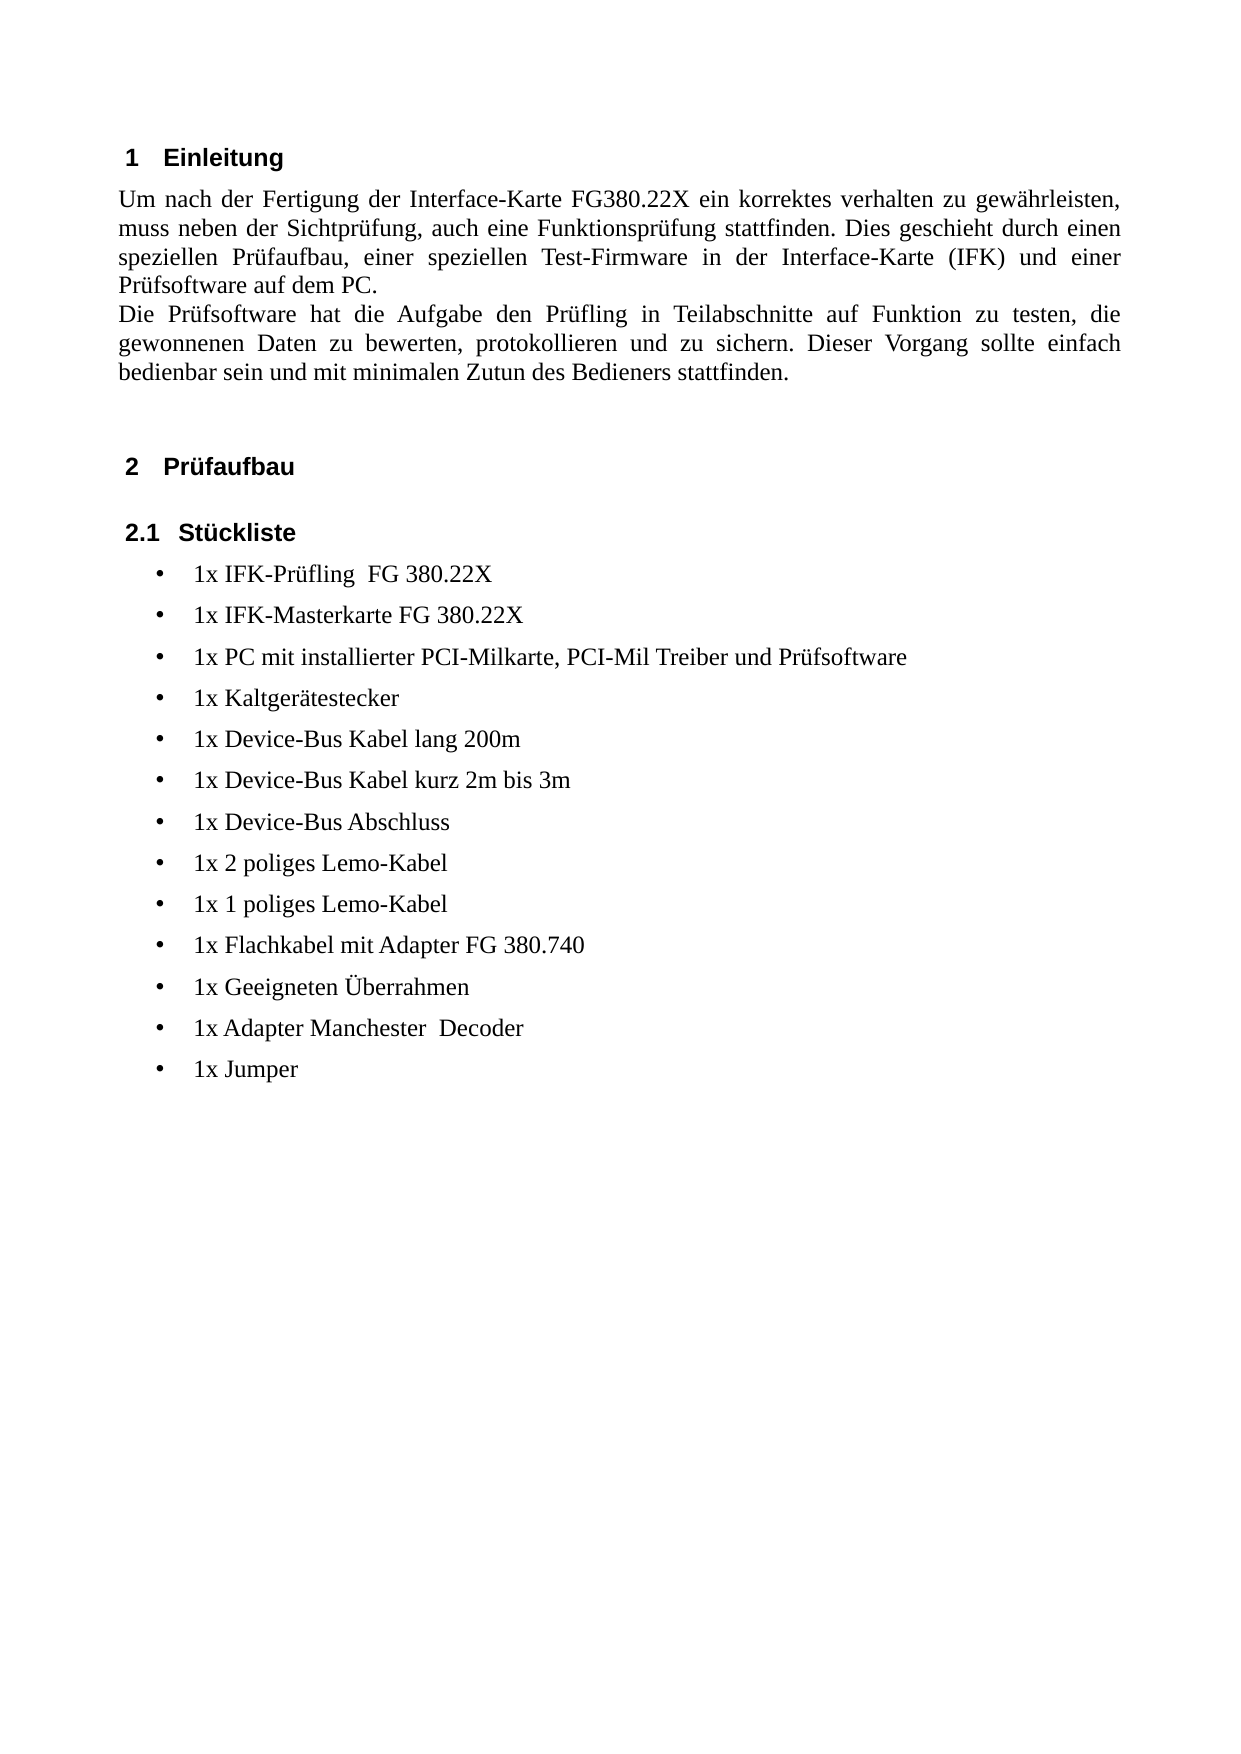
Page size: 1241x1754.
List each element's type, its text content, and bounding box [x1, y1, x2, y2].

list 1x Jumper [156, 1054, 1122, 1083]
list 1x Flachkabel mit Adapter FG 380.740 [156, 931, 1122, 959]
list 1x IFK-Prüfling FG 380.22X [156, 559, 1122, 588]
list 1x IFK-Masterkarte FG 380.22X [156, 601, 1122, 629]
list 1x Adapter Manchester Decoder [156, 1013, 1122, 1042]
subtitle Prüfaufbau [118, 452, 1122, 481]
list 1x Device-Bus Kabel kurz 2m bis 3m [156, 766, 1122, 794]
list 1x Kaltgerätestecker [156, 683, 1122, 712]
list 1x Device-Bus Abschluss [156, 807, 1122, 836]
subtitle Einleitung [118, 143, 1122, 172]
subtitle Stückliste [118, 518, 1122, 547]
list 1x 2 poliges Lemo-Kabel [156, 848, 1122, 877]
list 1x 1 poliges Lemo-Kabel [156, 889, 1122, 918]
list 1x PC mit installierter PCI-Milkarte, PCI-Mil Treiber und Prüfsoftware [156, 642, 1122, 671]
list 1x Device-Bus Kabel lang 200m [156, 724, 1122, 753]
list 1x Geeigneten Überrahmen [156, 972, 1122, 1001]
text Die Prüfsoftware hat die Aufgabe den Prüfling in Teilabschnitte auf Funktion zu testen, die gewonnenen Daten zu bewerten, protokollieren und zu sichern. Dieser Vorgang sollte einfach bedienbar sein und mit minimalen Zutun des Bedieners stattfinden. [118, 299, 1122, 386]
text Um nach der Fertigung der Interface-Karte FG380.22X ein korrektes verhalten zu gewährleisten, muss neben der Sichtprüfung, auch eine Funktionsprüfung stattfinden. Dies geschieht durch einen speziellen Prüfaufbau, einer speziellen Test-Firmware in der Interface-Karte (IFK) und einer Prüfsoftware auf dem PC. [118, 184, 1122, 299]
